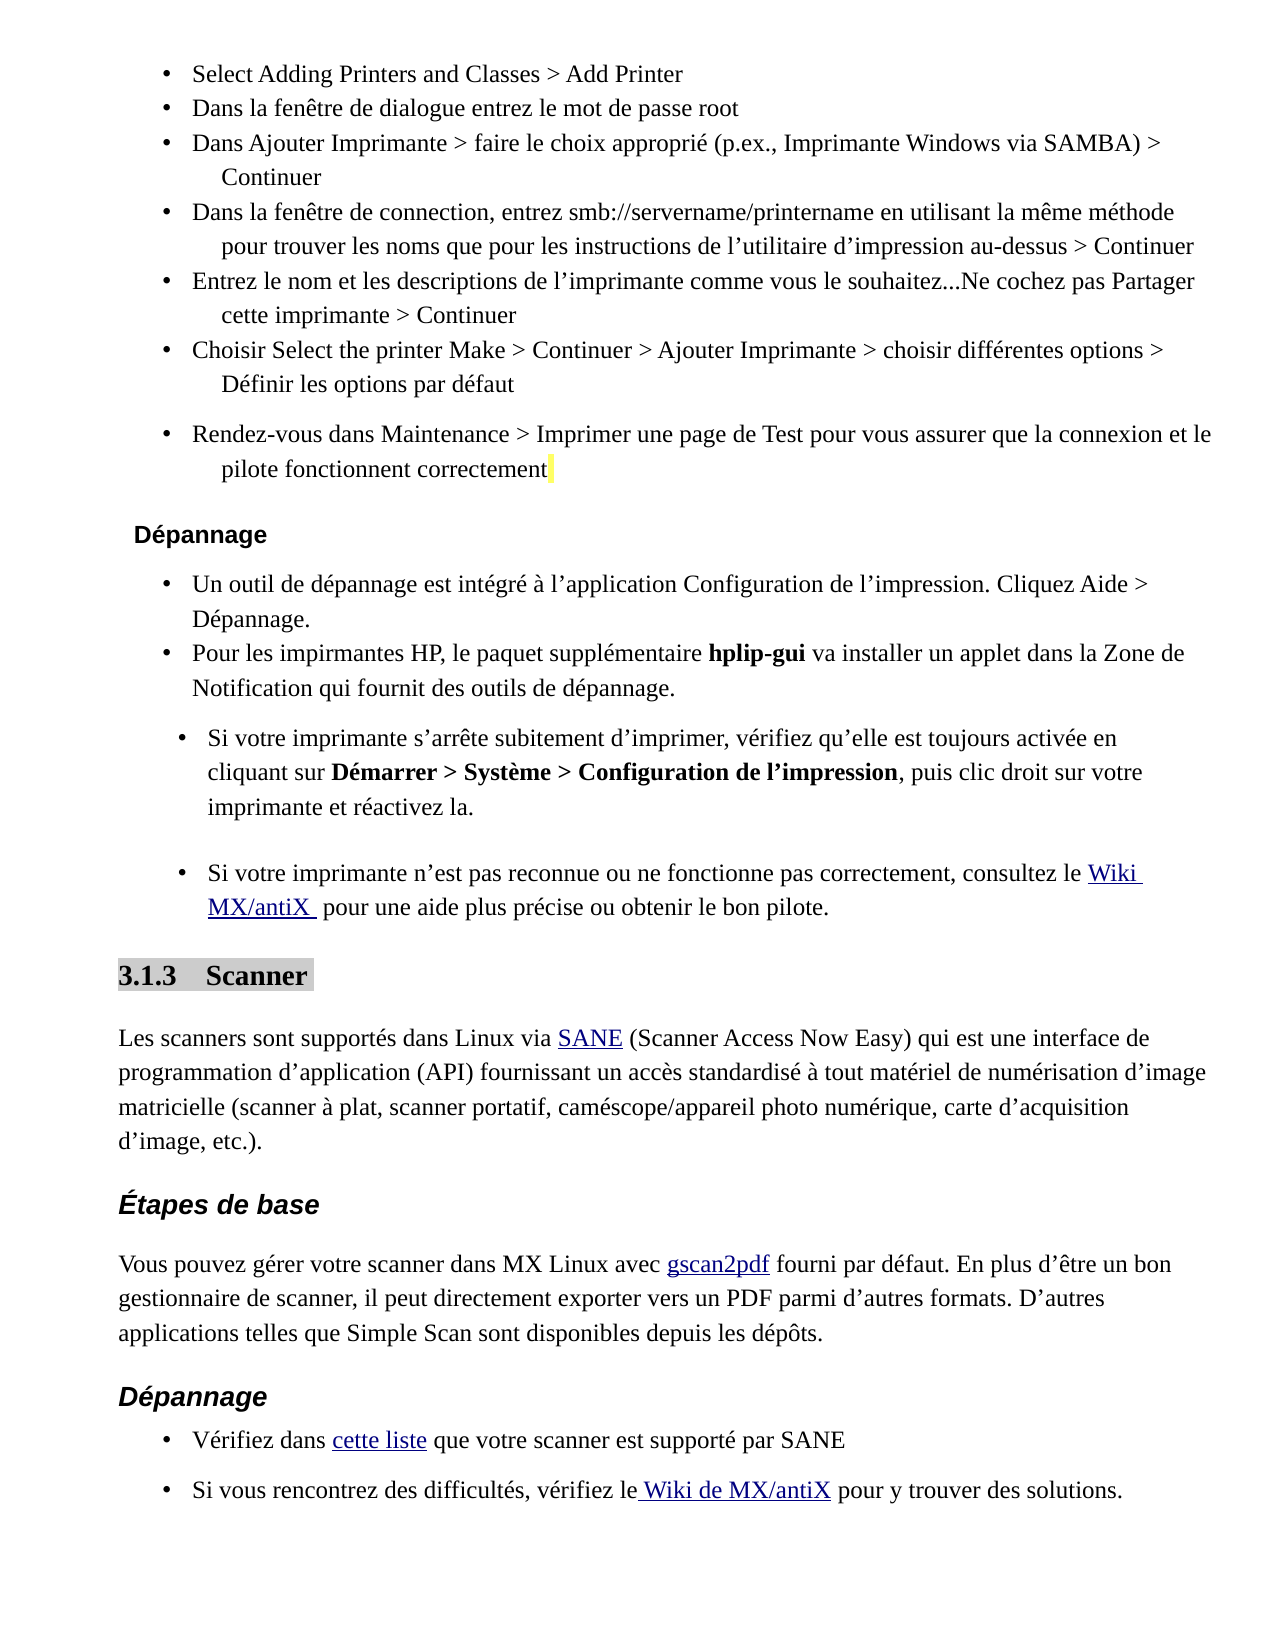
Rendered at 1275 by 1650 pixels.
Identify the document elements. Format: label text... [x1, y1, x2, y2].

list Dans Ajouter Imprimante > faire le choix approprié (p.ex., Imprimante Windows via SAMBA) > Continuer [162, 128, 1216, 191]
subtitle 3.1.3 Scanner [314, 958, 1216, 991]
list Rendez-vous dans Maintenance > Imprimer une page de Test pour vous assurer que la connexion et le pilote fonctionnent correctement [162, 419, 1216, 483]
subtitle Dépannage [118, 1380, 1216, 1412]
list Dans la fenêtre de dialogue entrez le mot de passe root [162, 93, 1216, 122]
text Les scanners sont supportés dans Linux via SANE (Scanner Access Now Easy) qui est une interface de programmation d’application (API) fournissant un accès standardisé à tout matériel de numérisation d’image matricielle (scanner à plat, scanner portatif, caméscope/appareil photo numérique, carte d’acquisition d’image, etc.). [118, 1023, 1216, 1155]
list Si votre imprimante s’arrête subitement d’imprimer, vérifiez qu’elle est toujours activée en cliquant sur Démarrer > Système > Configuration de l’impression, puis clic droit sur votre imprimante et réactivez la. [178, 723, 1200, 821]
text Vous pouvez gérer votre scanner dans MX Linux avec gscan2pdf fourni par défaut. En plus d’être un bon gestionnaire de scanner, il peut directement exporter vers un PDF parmi d’autres formats. D’autres applications telles que Simple Scan sont disponibles depuis les dépôts. [118, 1249, 1216, 1346]
list Si votre imprimante n’est pas reconnue ou ne fonctionne pas correctement, consultez le Wiki MX/antiX pour une aide plus précise ou obtenir le bon pilote. [178, 858, 1200, 921]
list Pour les impirmantes HP, le paquet supplémentaire hplip-gui va installer un applet dans la Zone de Notification qui fournit des outils de dépannage. [162, 638, 1216, 702]
list Select Adding Printers and Classes > Add Printer [162, 59, 1216, 88]
text Dépannage [134, 520, 1200, 548]
list Vérifiez dans cette liste que votre scanner est supporté par SANE [162, 1425, 1216, 1453]
list Si vous rencontrez des difficultés, vérifiez le Wiki de MX/antiX pour y trouver des solutions. [162, 1475, 1216, 1503]
list Entrez le nom et les descriptions de l’imprimante comme vous le souhaitez...Ne cochez pas Partager cette imprimante > Continuer [162, 266, 1216, 329]
list Un outil de dépannage est intégré à l’application Configuration de l’impression. Cliquez Aide > Dépannage. [162, 569, 1216, 633]
list Choisir Select the printer Make > Continuer > Ajouter Imprimante > choisir différentes options > Définir les options par défaut [162, 335, 1216, 398]
list Dans la fenêtre de connection, entrez smb://servername/printername en utilisant la même méthode pour trouver les noms que pour les instructions de l’utilitaire d’impression au-dessus > Continuer [162, 197, 1216, 260]
subtitle Étapes de base [118, 1189, 1216, 1221]
